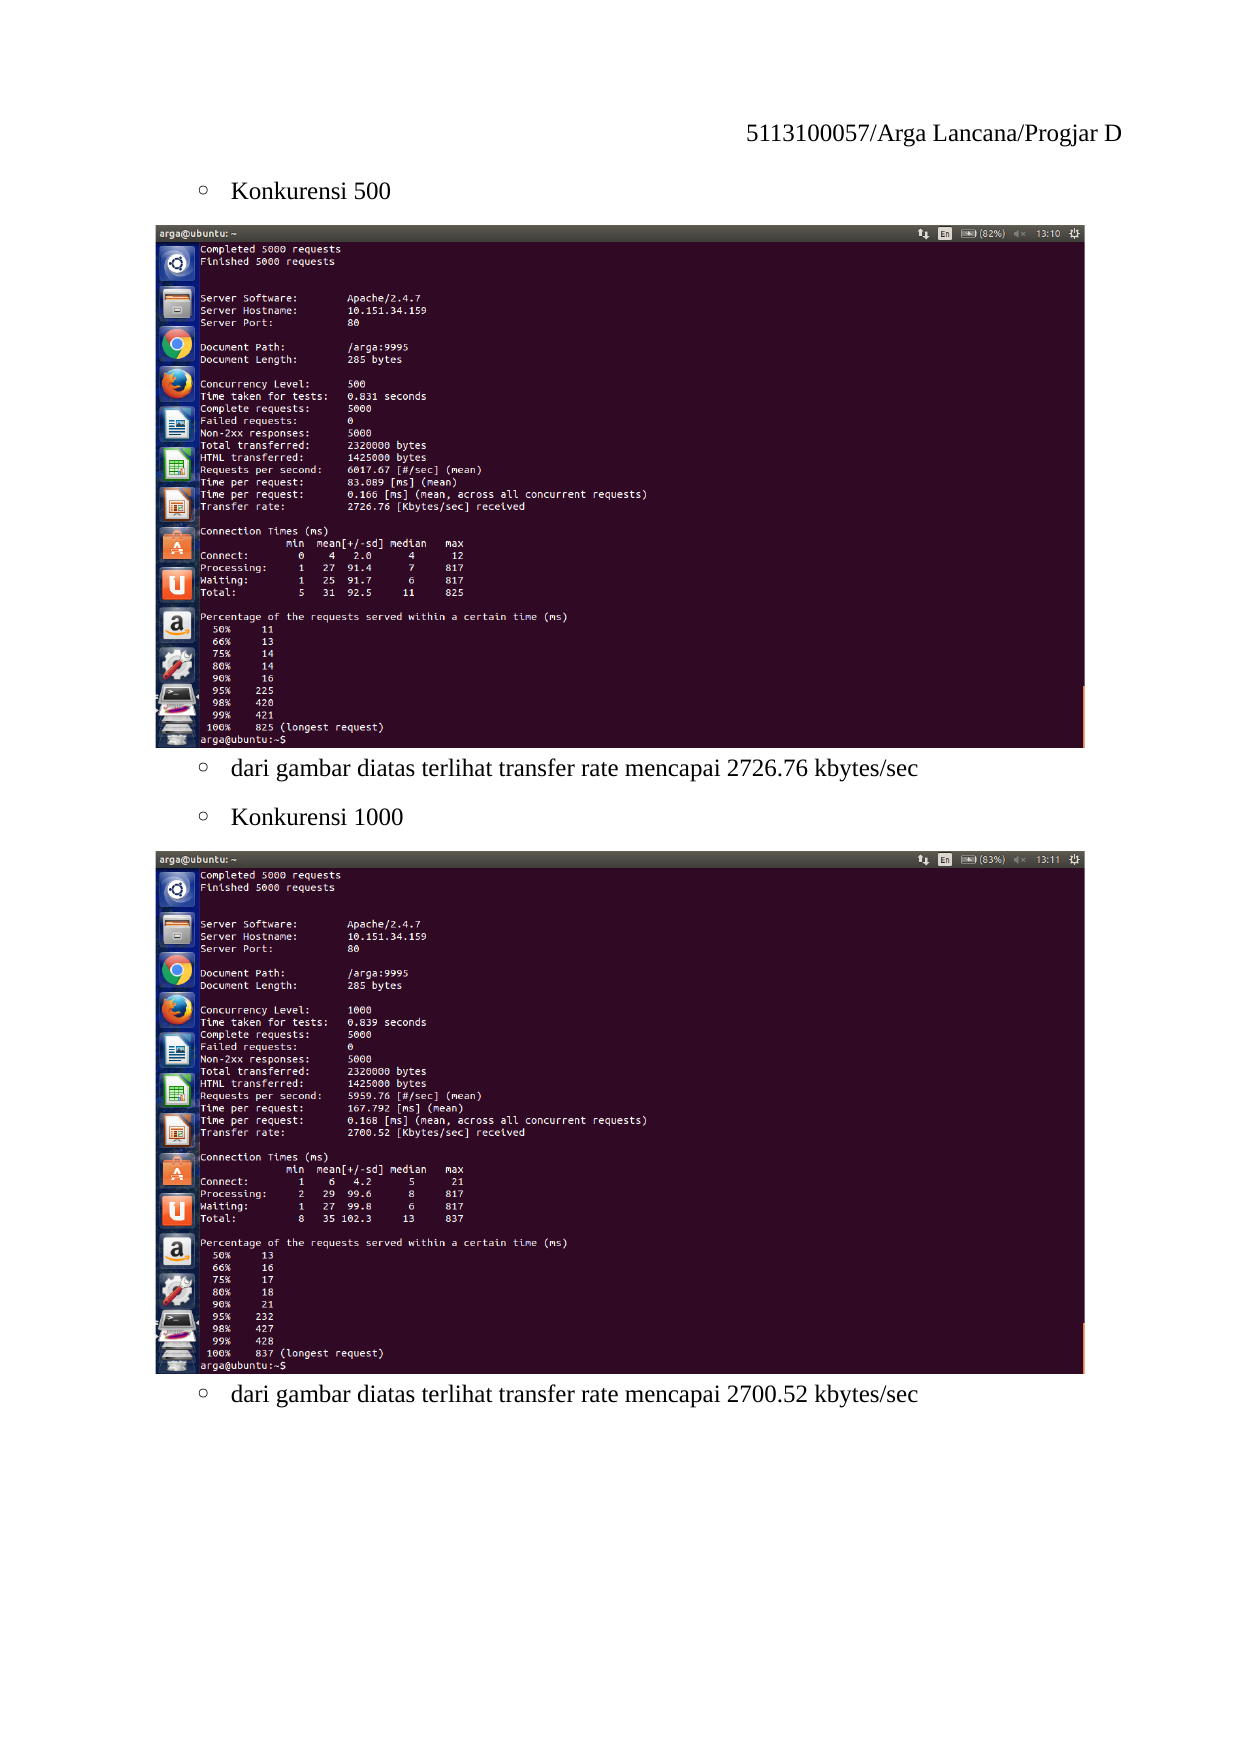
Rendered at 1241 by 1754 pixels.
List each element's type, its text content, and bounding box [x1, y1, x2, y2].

list Konkurensi 500 [193, 176, 1122, 205]
picture [155, 225, 1085, 748]
picture [155, 851, 1085, 1374]
list dari gambar diatas terlihat transfer rate mencapai 2700.52 kbytes/sec [193, 851, 1122, 1408]
list dari gambar diatas terlihat transfer rate mencapai 2726.76 kbytes/sec [193, 225, 1122, 782]
list Konkurensi 1000 [193, 802, 1122, 831]
